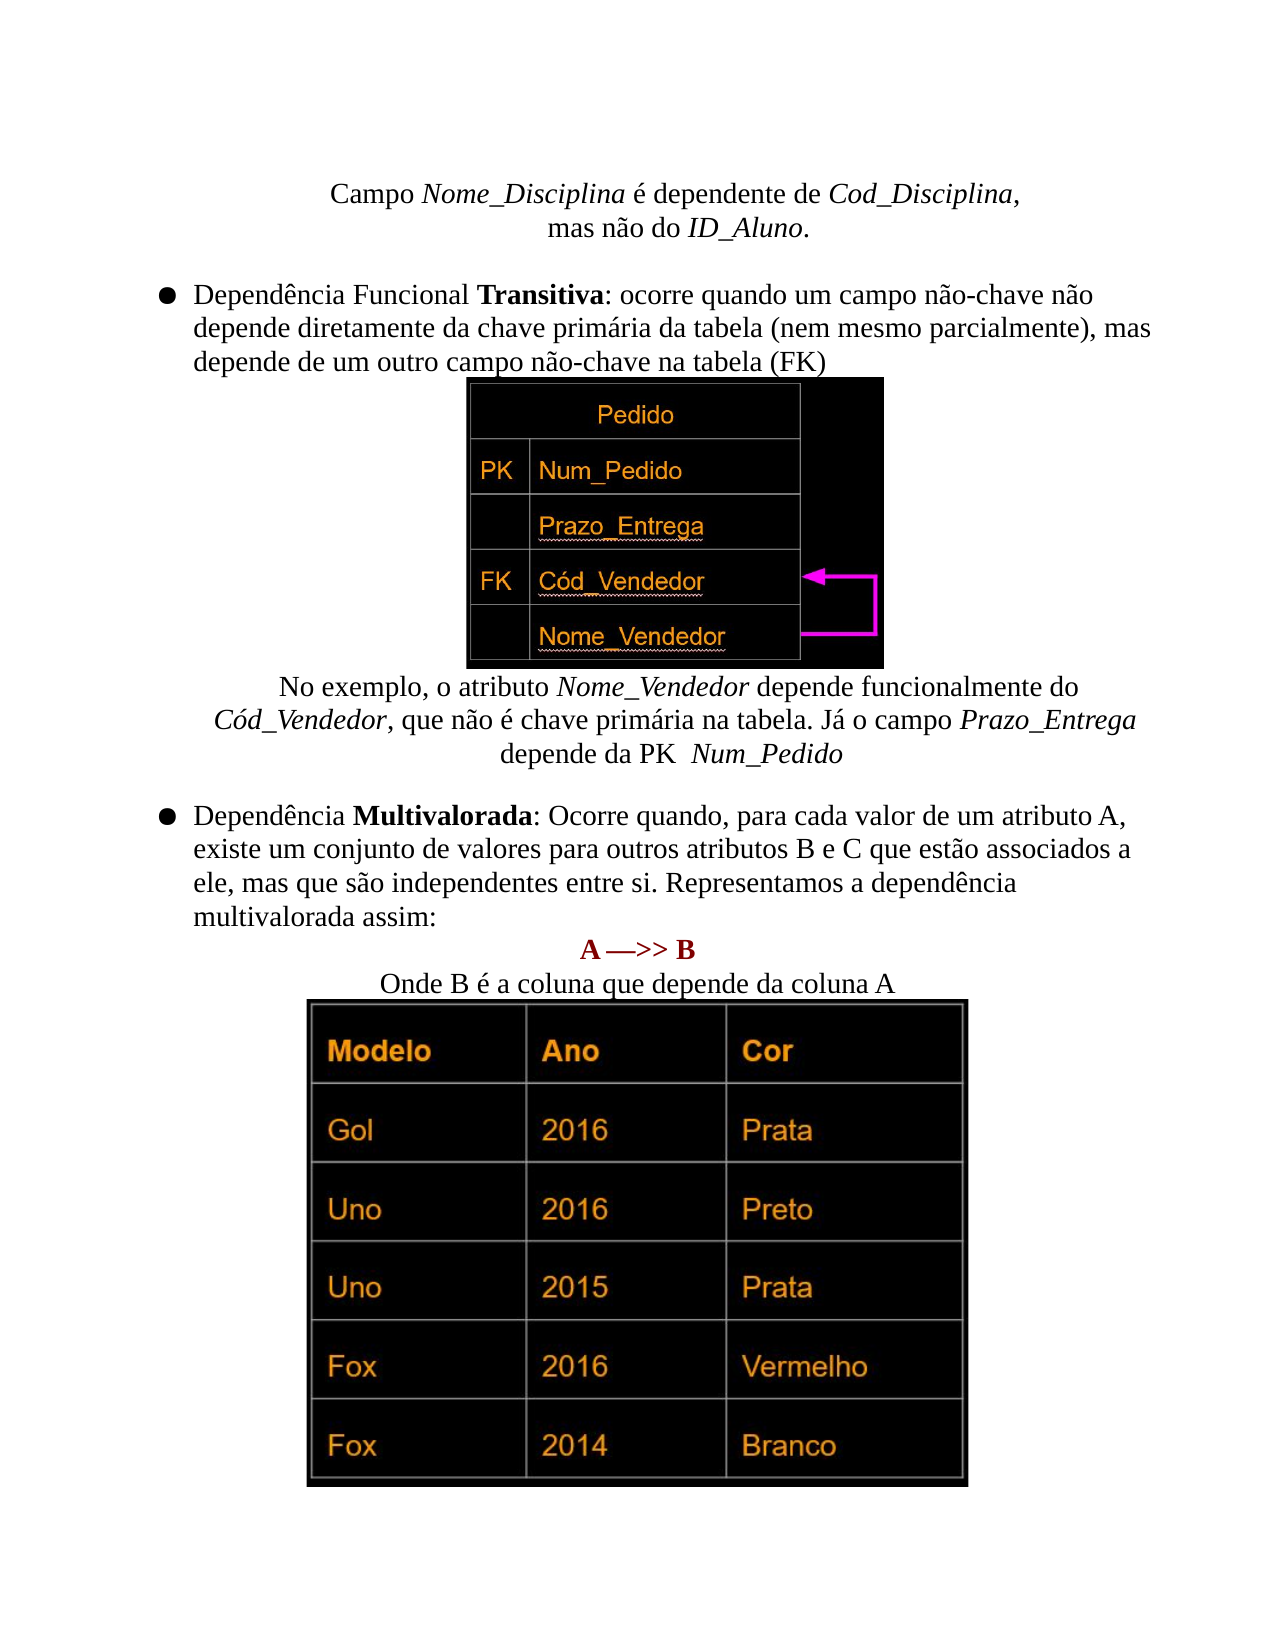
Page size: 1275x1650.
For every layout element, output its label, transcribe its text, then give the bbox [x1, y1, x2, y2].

picture [306, 999, 969, 1487]
list Campo Nome_Disciplina é dependente de Cod_Disciplina, mas não do ID_Aluno. [156, 176, 1157, 277]
picture [466, 377, 884, 669]
list Dependência Funcional Transitiva: ocorre quando um campo não-chave não depende diretamente da chave primária da tabela (nem mesmo parcialmente), mas depende de um outro campo não-chave na tabela (FK) [156, 277, 1157, 378]
list Dependência Multivalorada: Ocorre quando, para cada valor de um atributo A, existe um conjunto de valores para outros atributos B e C que estão associados a ele, mas que são independentes entre si. Representamos a dependência multivalorada assim: [156, 798, 1157, 932]
text A —>> B [118, 932, 1157, 966]
text Onde B é a coluna que depende da coluna A [118, 966, 1157, 999]
list No exemplo, o atributo Nome_Vendedor depende funcionalmente do Cód_Vendedor, que não é chave primária na tabela. Já o campo Prazo_Entrega depende da PK Num_Pedido [156, 669, 1157, 798]
